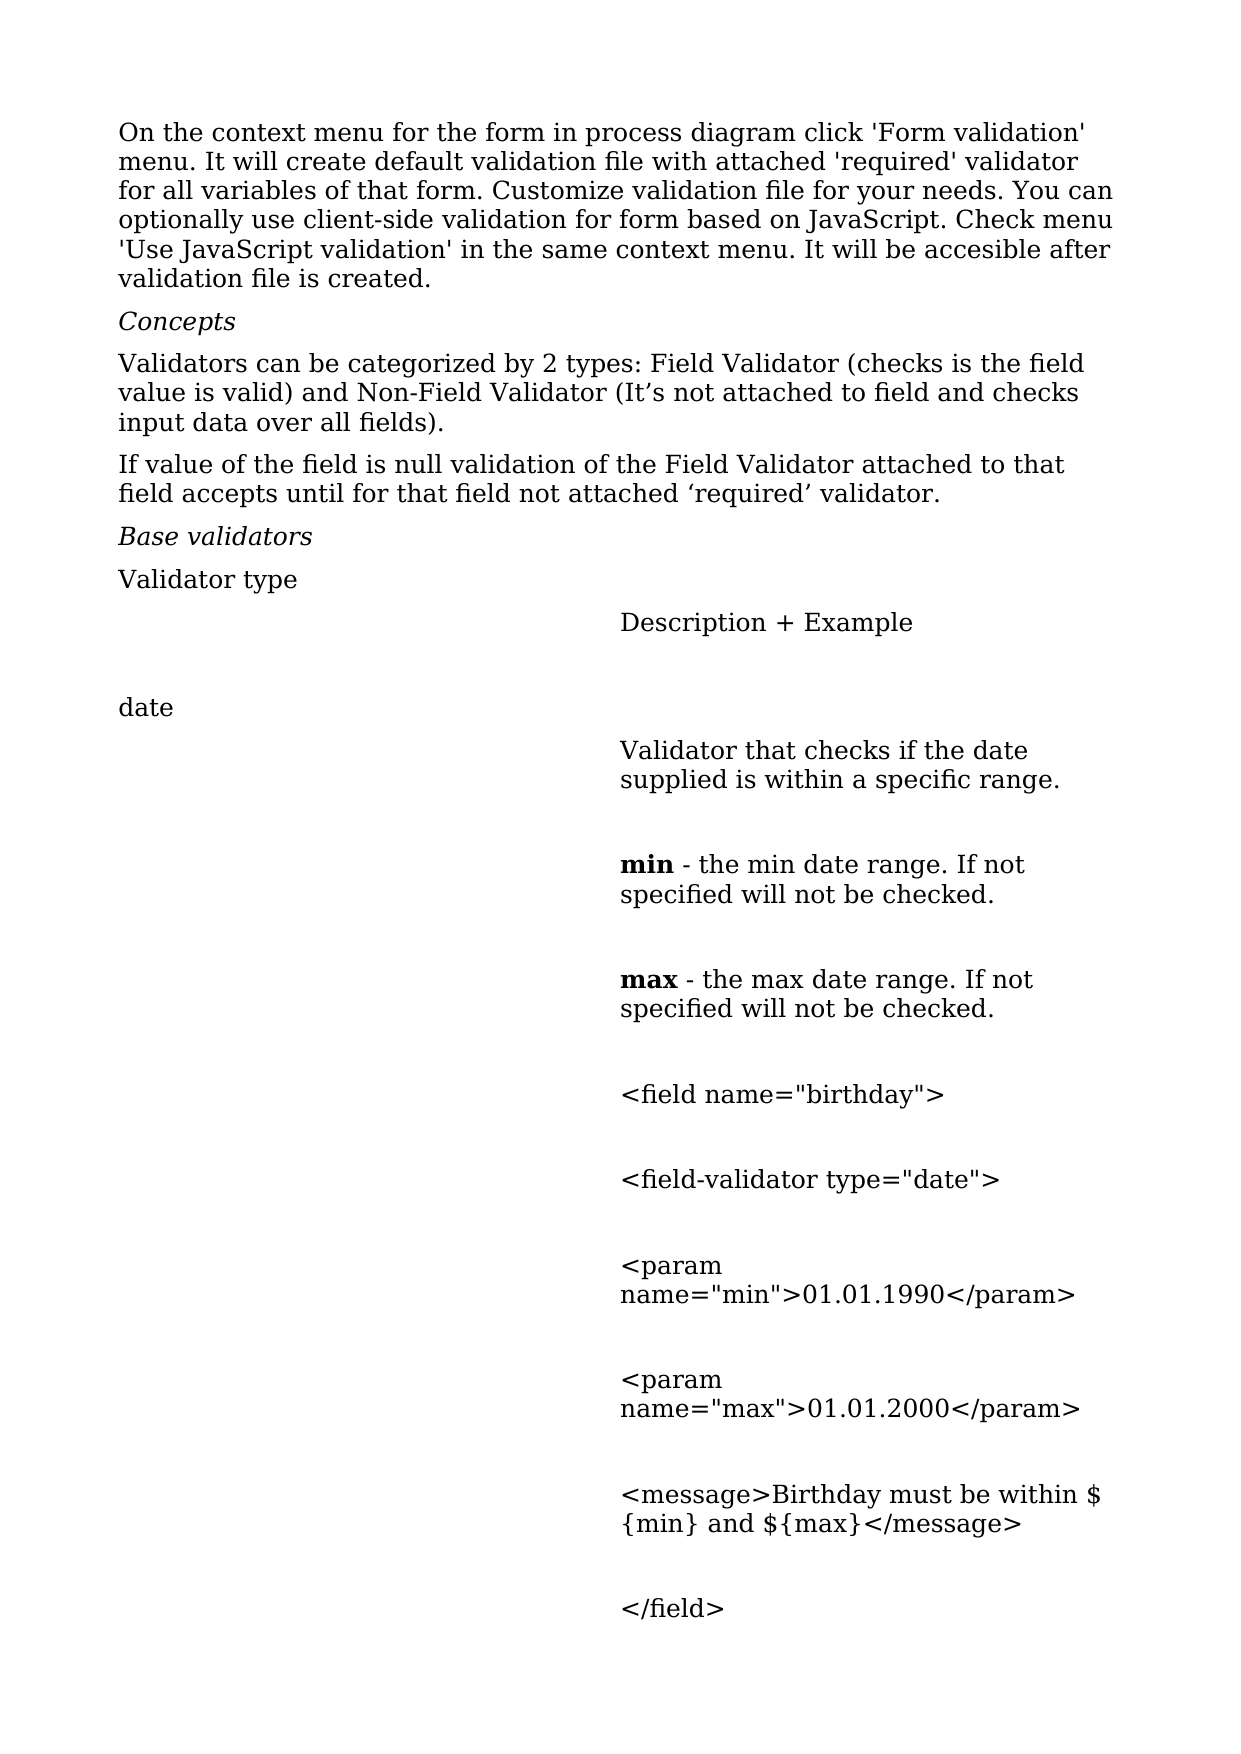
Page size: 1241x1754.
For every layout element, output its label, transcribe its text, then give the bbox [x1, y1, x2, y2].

text If value of the field is null validation of the Field Validator attached to that field accepts until for that field not attached ‘required’ validator. [118, 450, 1122, 509]
table_cell date [118, 687, 620, 1631]
text Base validators [118, 522, 1122, 551]
text On the context menu for the form in process diagram click 'Form validation' menu. It will create default validation file with attached 'required' validator for all variables of that form. Customize validation file for your needs. You can optionally use client-side validation for form based on JavaScript. Check menu 'Use JavaScript validation' in the same context menu. It will be accesible after validation file is created. [118, 118, 1122, 293]
table_cell Validator that checks if the date supplied is within a specific range. min - the min date range. If not specified will not be checked. max - the max date range. If not specified will not be checked. <field name="birthday"> <field-validator type="date"> <param name="min">01.01.1990</param> <param name="max">01.01.2000</param> <message>Birthday must be within ${min} and ${max}</message> </field> [620, 687, 1122, 1631]
table_header Validator type [118, 559, 620, 687]
text Validators can be categorized by 2 types: Field Validator (checks is the field value is valid) and Non-Field Validator (It’s not attached to field and checks input data over all fields). [118, 349, 1122, 437]
table_header Description + Example [620, 559, 1122, 687]
text Concepts [118, 307, 1122, 336]
